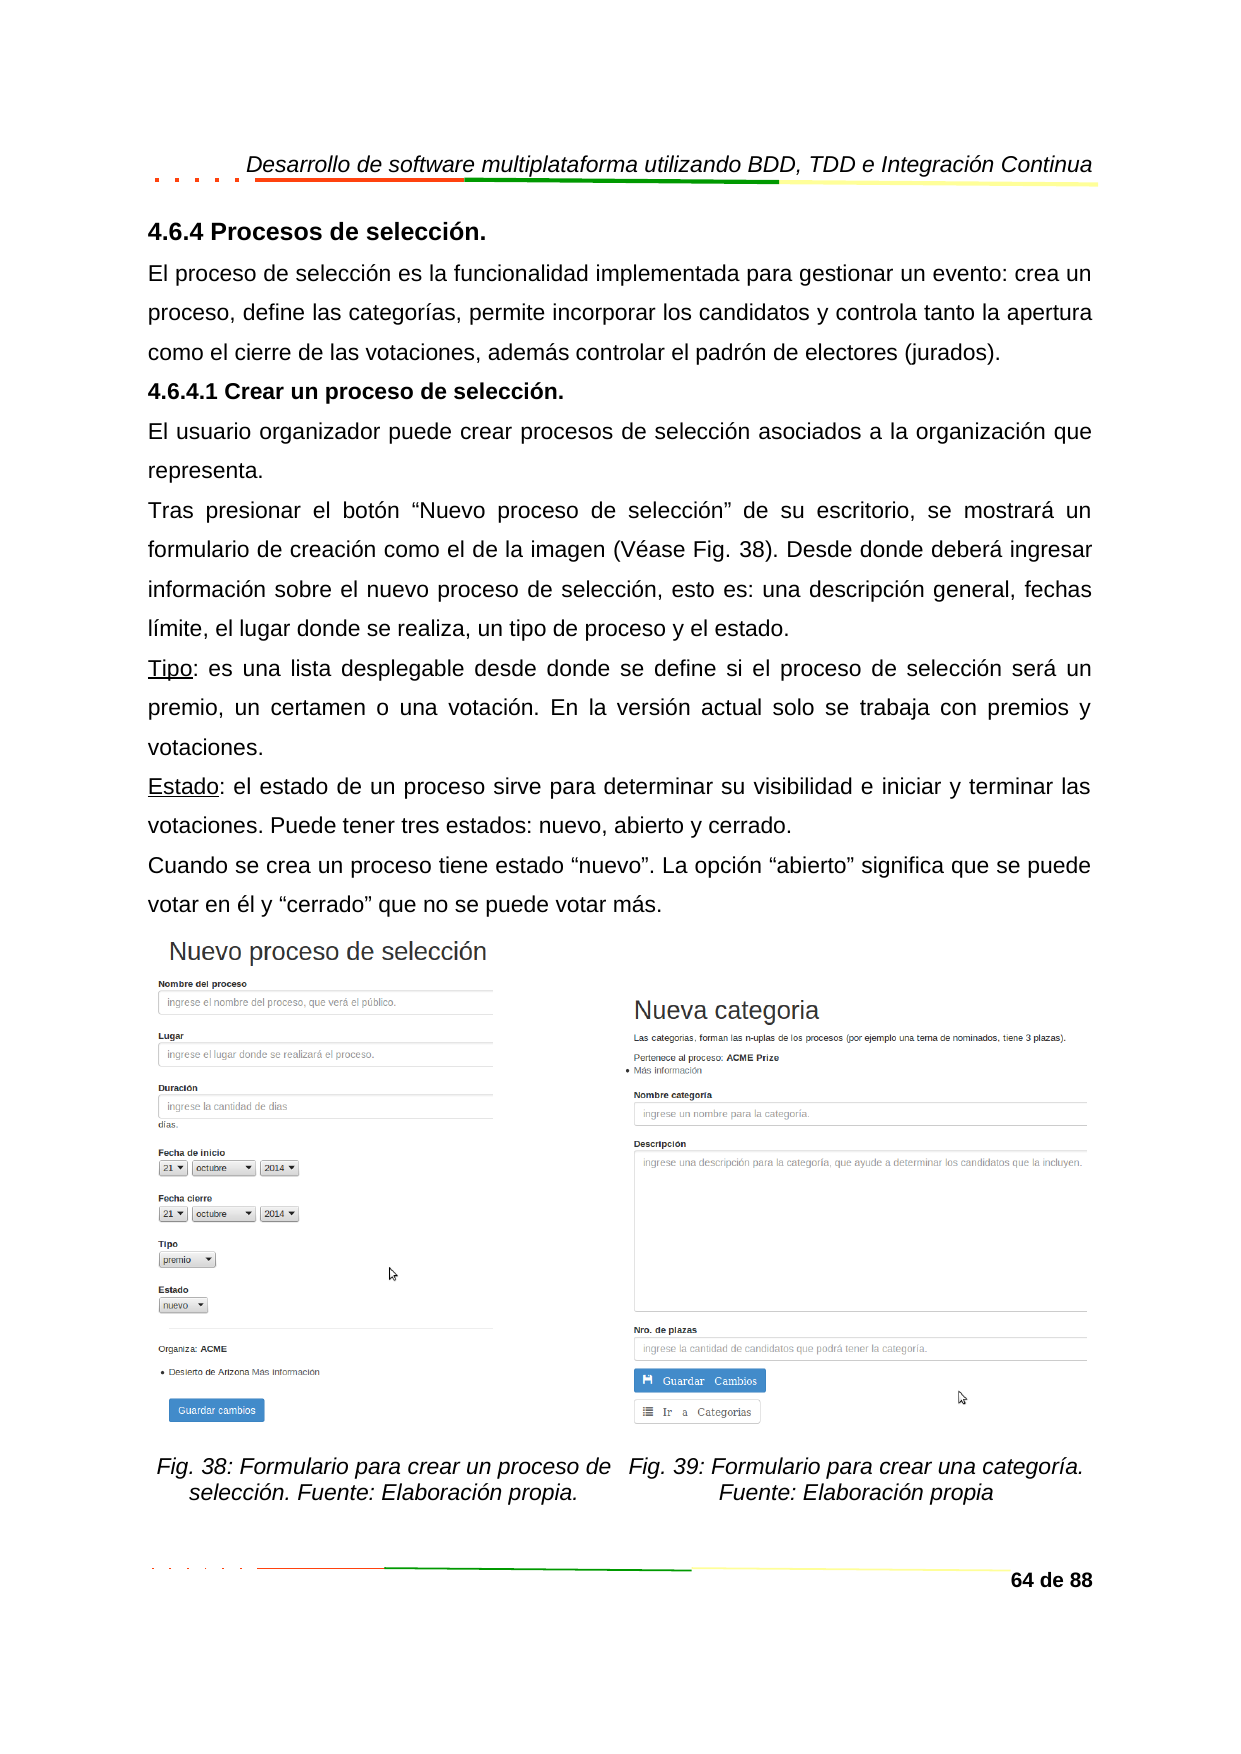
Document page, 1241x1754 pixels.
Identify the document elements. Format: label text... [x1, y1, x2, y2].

table_cell Fig. 38: Formulario para crear un proceso de selección. Fuente: Elaboración propia. [148, 1435, 620, 1524]
picture [153, 936, 493, 1429]
text El proceso de selección es la funcionalidad implementada para gestionar un evento: crea un proceso, define las categorías, permite incorporar los candidatos y controla tanto la apertura como el cierre de las votaciones, además controlar el padrón de electores (jurados). [148, 260, 1093, 365]
picture [625, 996, 1087, 1429]
text Cuando se crea un proceso tiene estado “nuevo”. La opción “abierto” significa que se puede votar en él y “cerrado” que no se puede votar más. [148, 852, 1093, 918]
text Tras presionar el botón “Nuevo proceso de selección” de su escritorio, se mostrará un formulario de creación como el de la imagen (Véase Fig. 38). Desde donde deberá ingresar información sobre el nuevo proceso de selección, esto es: una descripción general, fechas límite, el lugar donde se realiza, un tipo de proceso y el estado. [148, 497, 1093, 641]
text Tipo: es una lista desplegable desde donde se define si el proceso de selección será un premio, un certamen o una votación. En la versión actual solo se trabaja con premios y votaciones. [148, 654, 1093, 760]
text Estado: el estado de un proceso sirve para determinar su visibilidad e iniciar y terminar las votaciones. Puede tener tres estados: nuevo, abierto y cerrado. [148, 773, 1093, 839]
text 4.6.4.1 Crear un proceso de selección. [148, 378, 1093, 404]
table_header [148, 931, 620, 1435]
table_header [620, 931, 1093, 1435]
text 4.6.4 Procesos de selección. [148, 217, 1093, 245]
table_cell Fig. 39: Formulario para crear una categoría. Fuente: Elaboración propia [620, 1435, 1093, 1524]
text El usuario organizador puede crear procesos de selección asociados a la organización que representa. [148, 418, 1093, 483]
